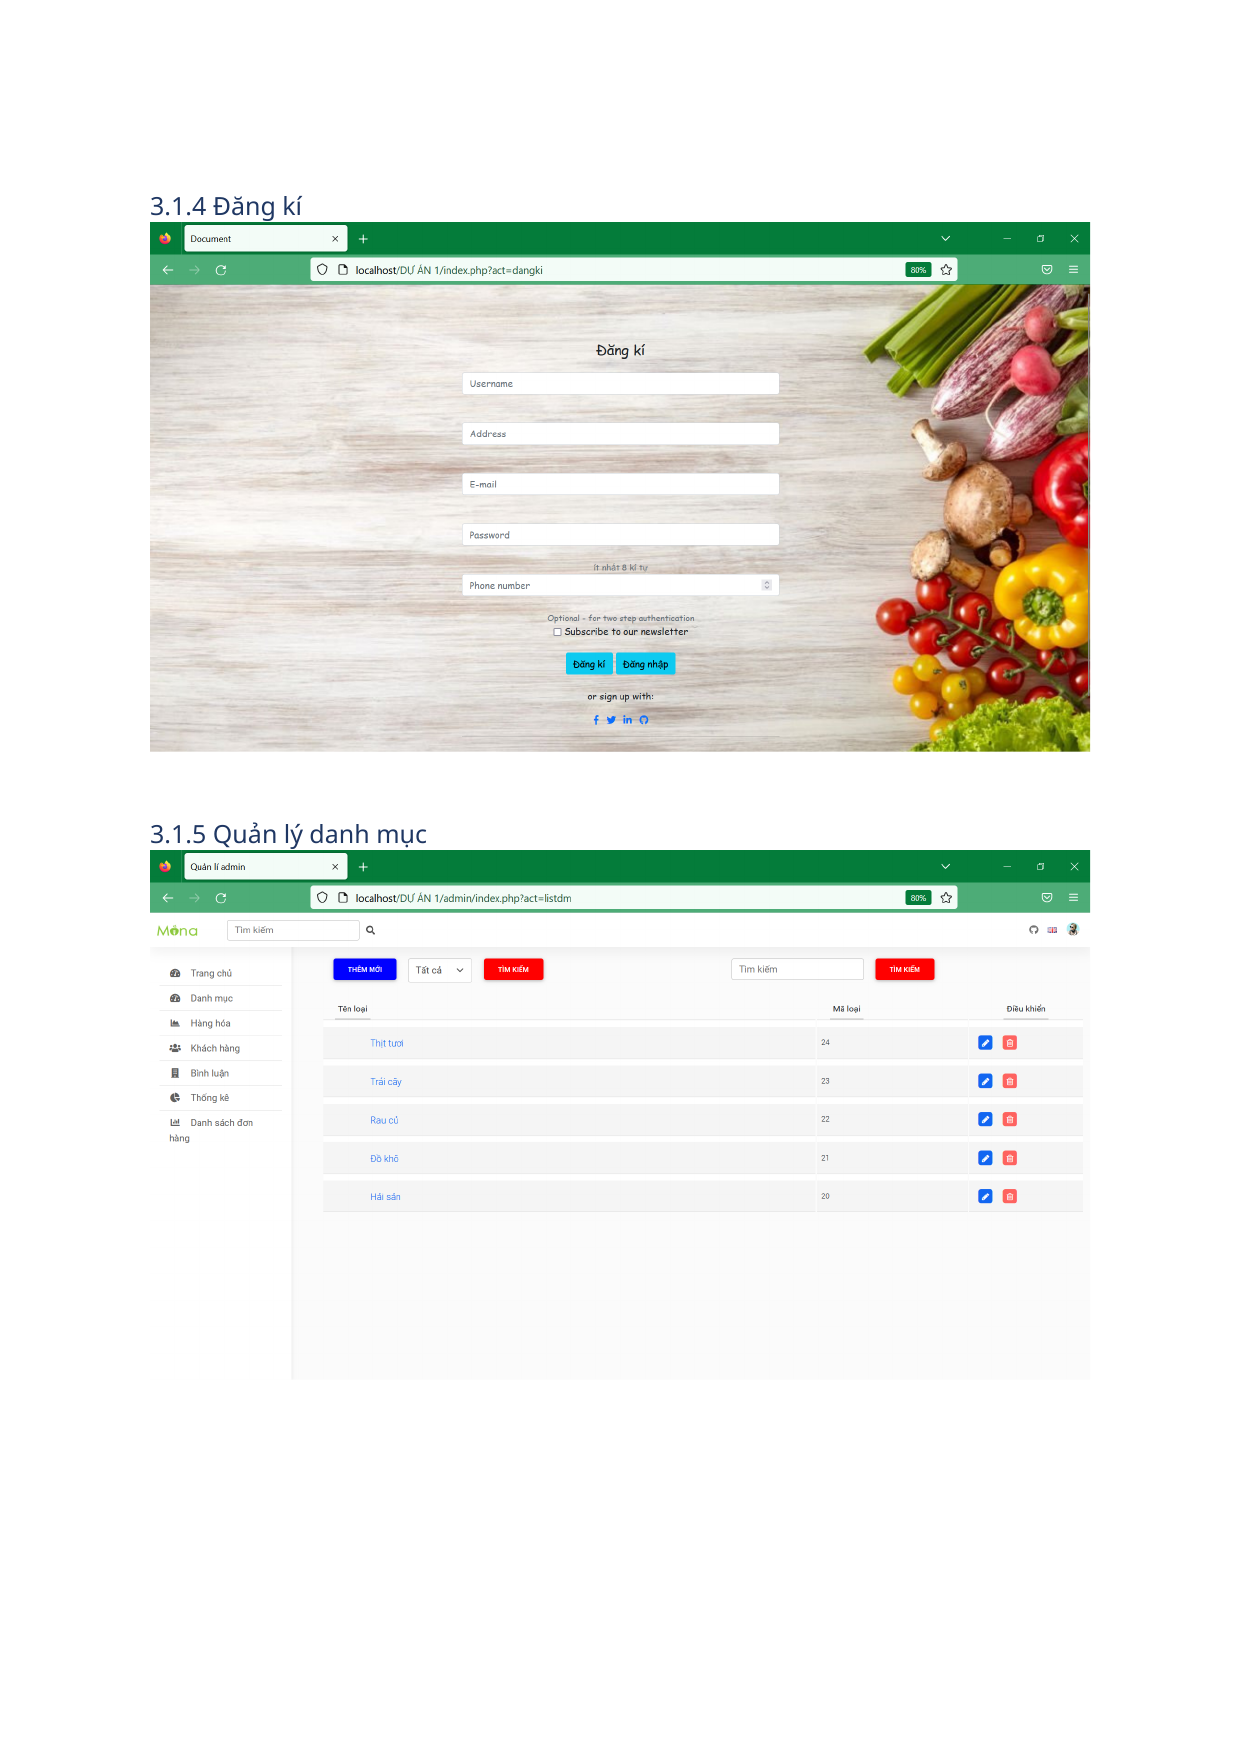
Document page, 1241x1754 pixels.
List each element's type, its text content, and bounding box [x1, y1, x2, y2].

subtitle 3.1.5 Quản lý danh mục [150, 817, 1090, 850]
subtitle 3.1.4 Đăng kí [150, 188, 1090, 222]
